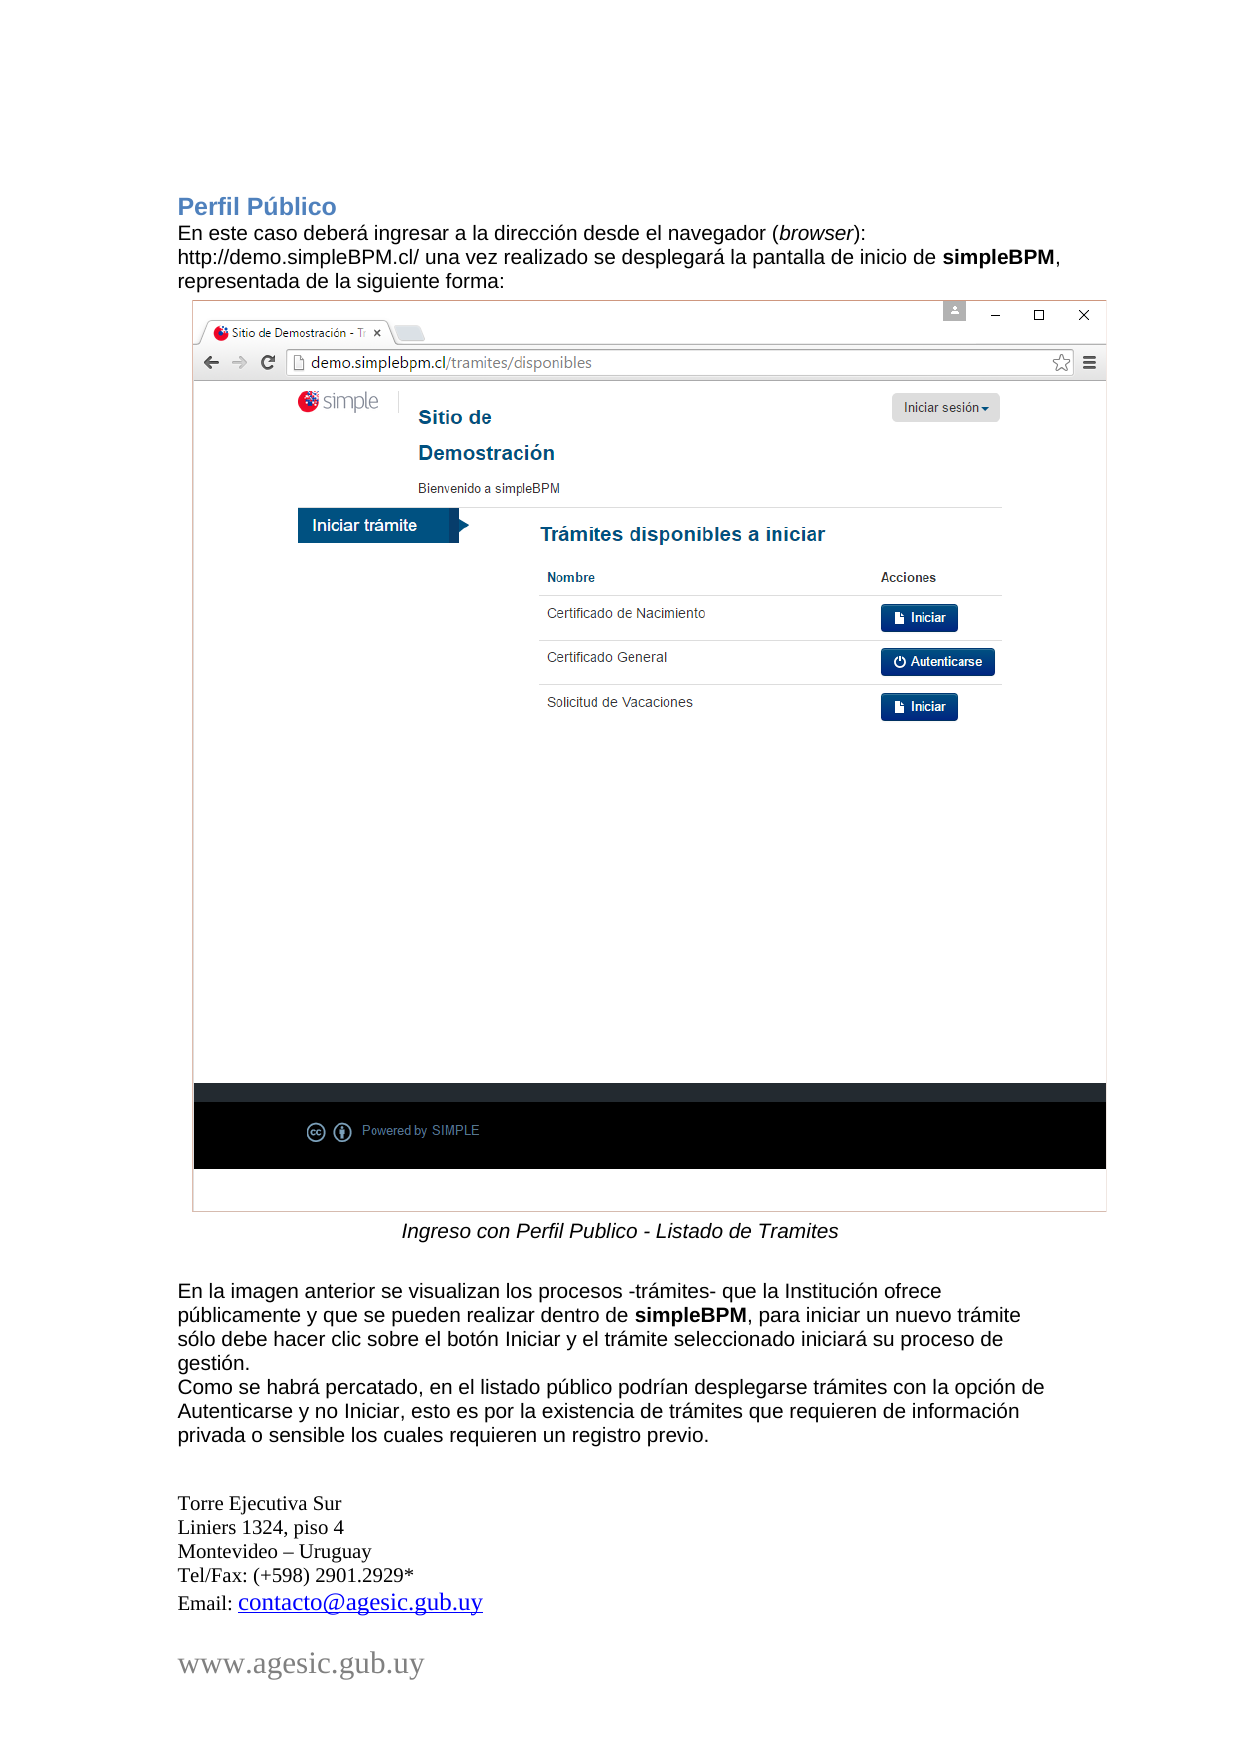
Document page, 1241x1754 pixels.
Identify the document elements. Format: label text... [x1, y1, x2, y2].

text En la imagen anterior se visualizan los procesos -trámites- que la Institución ofrece públicamente y que se pueden realizar dentro de simpleBPM, para iniciar un nuevo trámite sólo debe hacer clic sobre el botón Iniciar y el trámite seleccionado iniciará su proceso de gestión. [177, 1279, 1063, 1375]
picture [192, 300, 1107, 1212]
text En este caso deberá ingresar a la dirección desde el navegador (browser): http://demo.simpleBPM.cl/ una vez realizado se desplegará la pantalla de inicio de simpleBPM, representada de la siguiente forma: [177, 221, 1063, 293]
subtitle Perfil Público [177, 192, 1063, 221]
text Ingreso con Perfil Publico - Listado de Tramites [177, 1219, 1063, 1243]
text Como se habrá percatado, en el listado público podrían desplegarse trámites con la opción de Autenticarse y no Iniciar, esto es por la existencia de trámites que requieren de información privada o sensible los cuales requieren un registro previo. [177, 1375, 1063, 1447]
